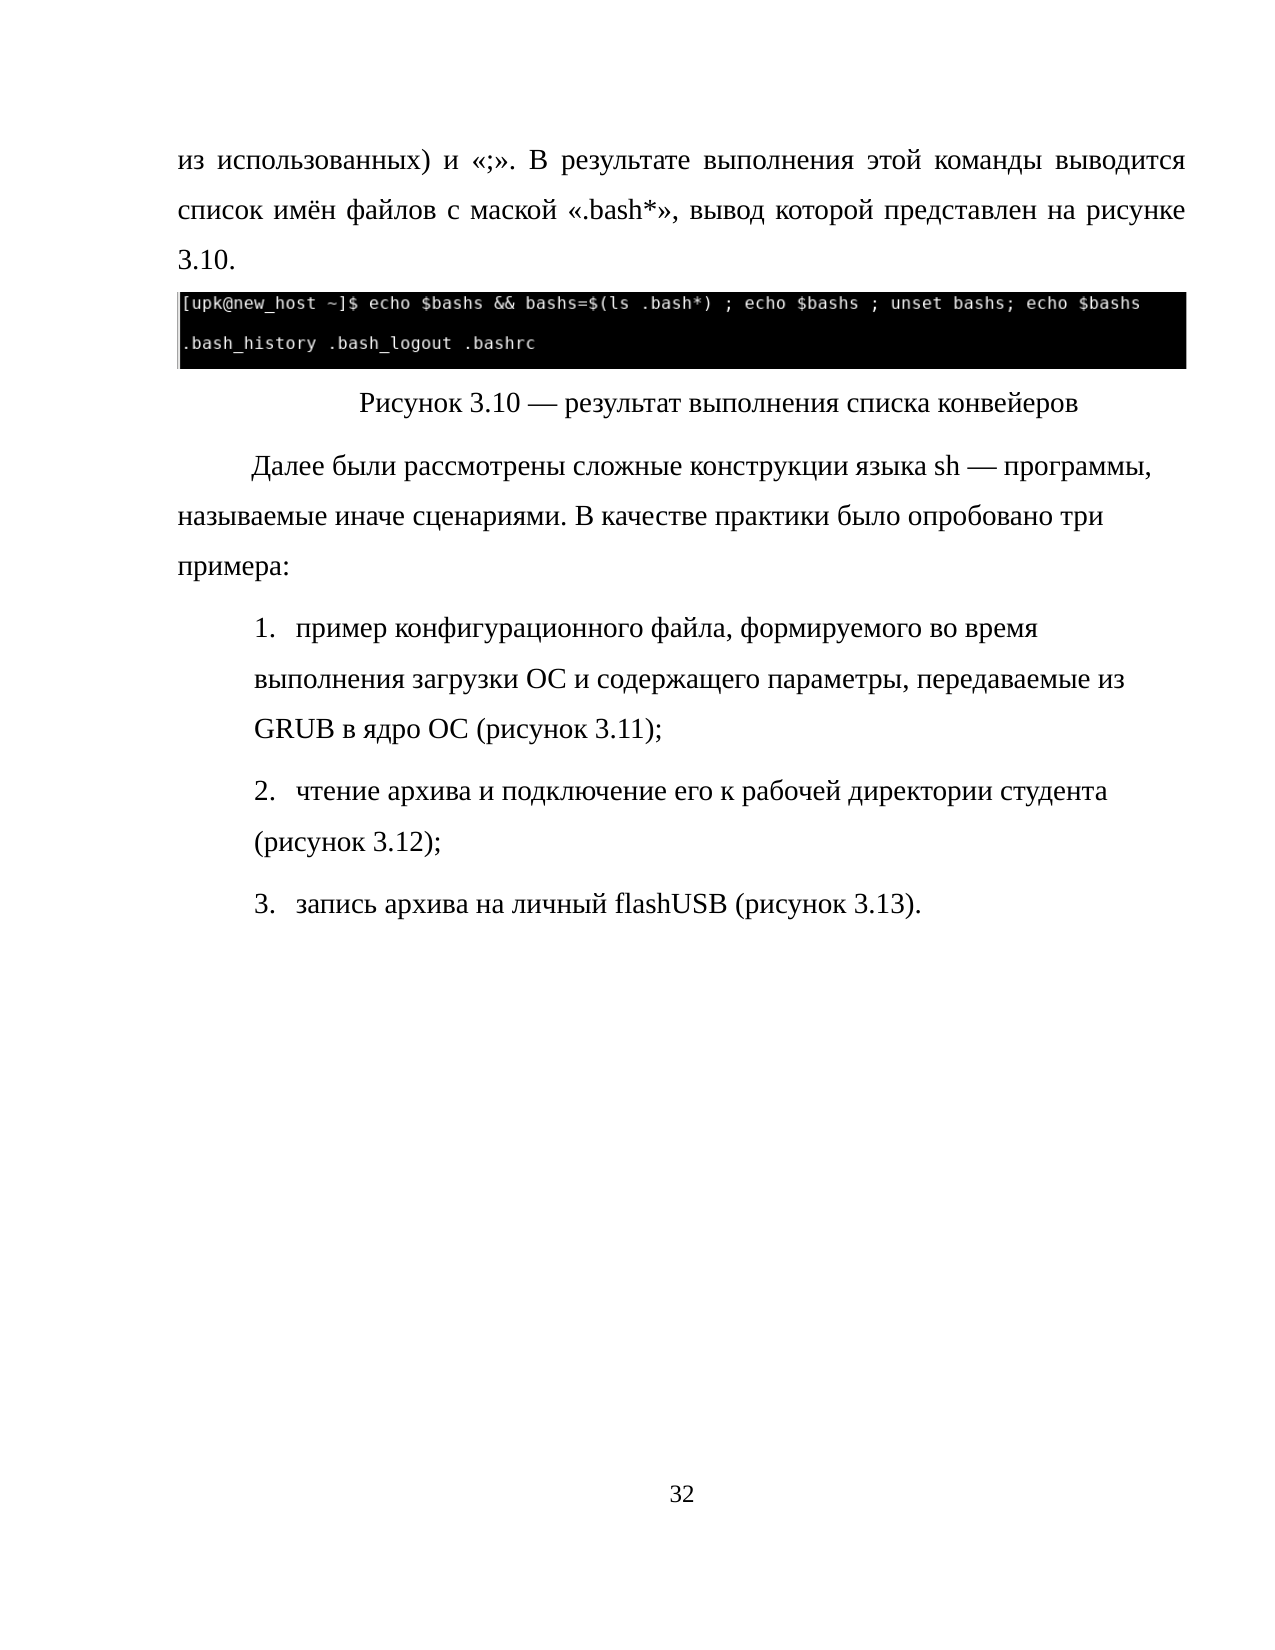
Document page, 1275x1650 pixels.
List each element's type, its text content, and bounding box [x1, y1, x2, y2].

list чтение архива и подключение его к рабочей директории студента (рисунок 3.12); [254, 773, 1186, 857]
list пример конфигурационного файла, формируемого во время выполнения загрузки ОС и содержащего параметры, передаваемые из GRUB в ядро ОС (рисунок 3.11); [254, 611, 1186, 745]
text из использованных) и «;». В результате выполнения этой команды выводится список имён файлов с маской «.bash*», вывод которой представлен на рисунке 3.10. [177, 142, 1186, 276]
list запись архива на личный flashUSB (рисунок 3.13). [254, 886, 1186, 919]
text Рисунок 3.10 — результат выполнения списка конвейеров [177, 369, 1186, 419]
text Далее были рассмотрены сложные конструкции языка sh — программы, называемые иначе сценариями. В качестве практики было опробовано три примера: [177, 448, 1186, 582]
picture [177, 292, 1187, 369]
